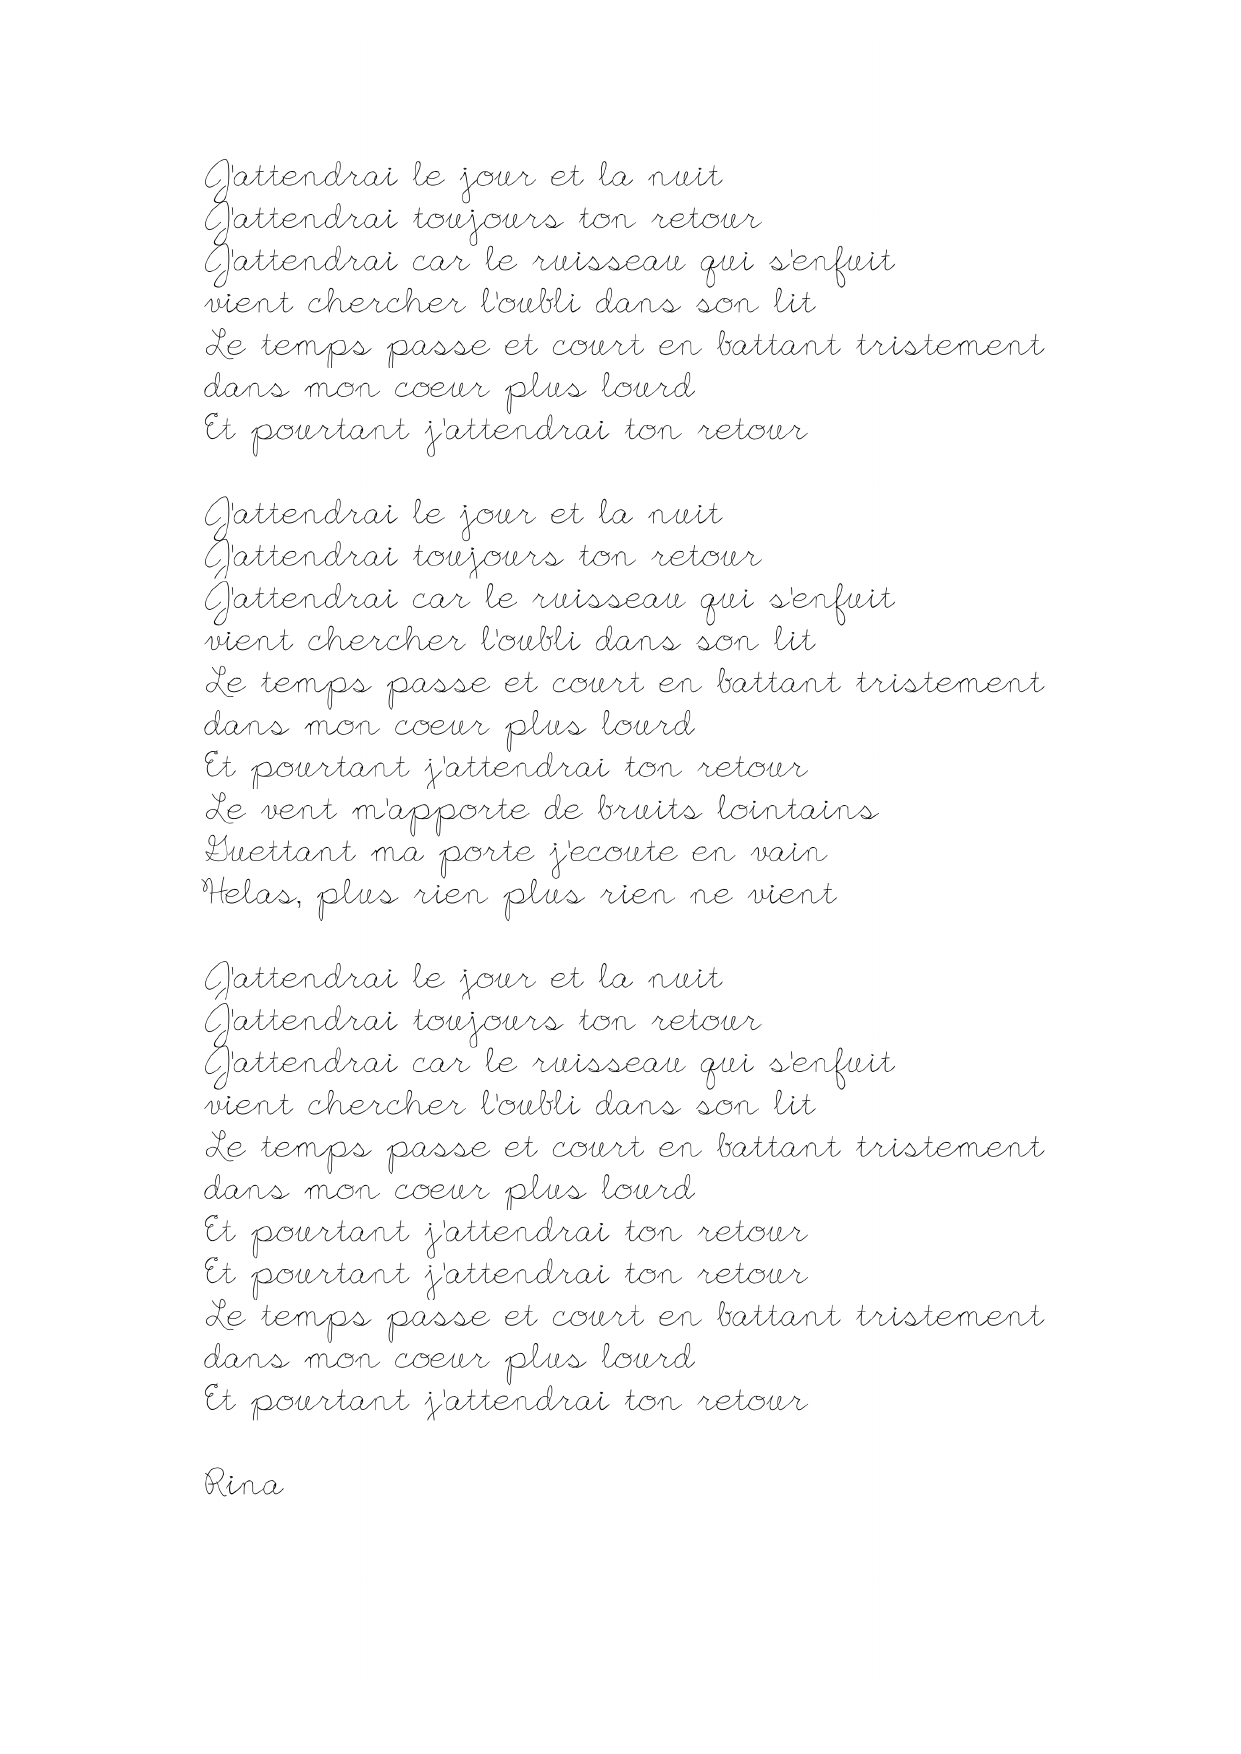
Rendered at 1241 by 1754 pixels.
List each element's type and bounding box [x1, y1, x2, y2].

picture [37, 37, 1203, 1685]
